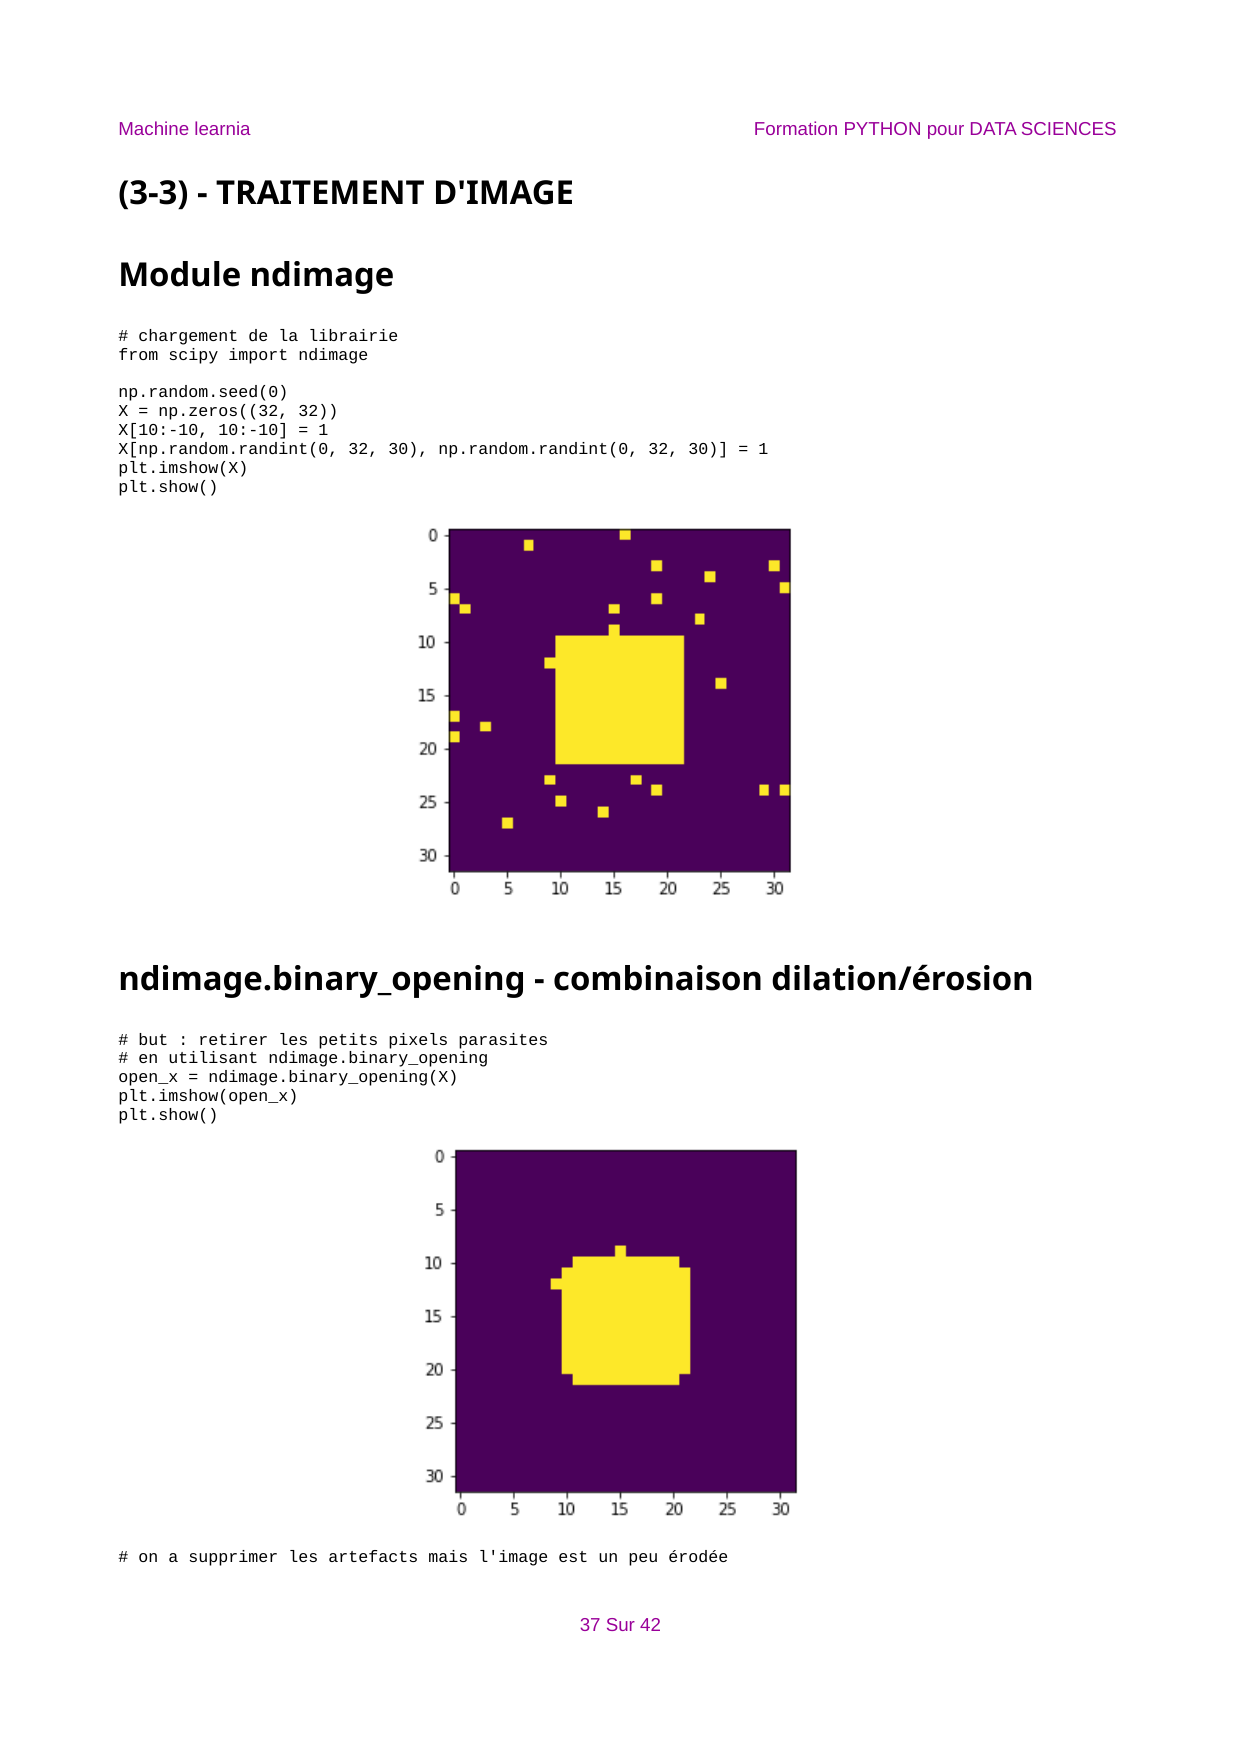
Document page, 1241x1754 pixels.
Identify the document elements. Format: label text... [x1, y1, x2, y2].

text open_x = ndimage.binary_opening(X) [118, 1069, 1122, 1088]
subtitle ndimage.binary_opening - combinaison dilation/érosion [118, 955, 1122, 1000]
text plt.imshow(open_x) [118, 1088, 1122, 1107]
text X = np.zeros((32, 32)) [118, 403, 1122, 422]
picture [406, 516, 834, 912]
text np.random.seed(0) [118, 384, 1122, 403]
subtitle Module ndimage [118, 251, 1122, 296]
text from scipy import ndimage [118, 346, 1122, 365]
text plt.show() [118, 1107, 1122, 1125]
text X[np.random.randint(0, 32, 30), np.random.randint(0, 32, 30)] = 1 [118, 441, 1122, 459]
text plt.show() [118, 478, 1122, 497]
text plt.imshow(X) [118, 459, 1122, 478]
subtitle (3-3) - TRAITEMENT D'IMAGE [118, 169, 1122, 214]
text # on a supprimer les artefacts mais l'image est un peu érodée [118, 1549, 1122, 1568]
text # but : retirer les petits pixels parasites [118, 1031, 1122, 1050]
text X[10:-10, 10:-10] = 1 [118, 422, 1122, 441]
text # chargement de la librairie [118, 327, 1122, 346]
picture [410, 1144, 830, 1531]
text # en utilisant ndimage.binary_opening [118, 1050, 1122, 1069]
